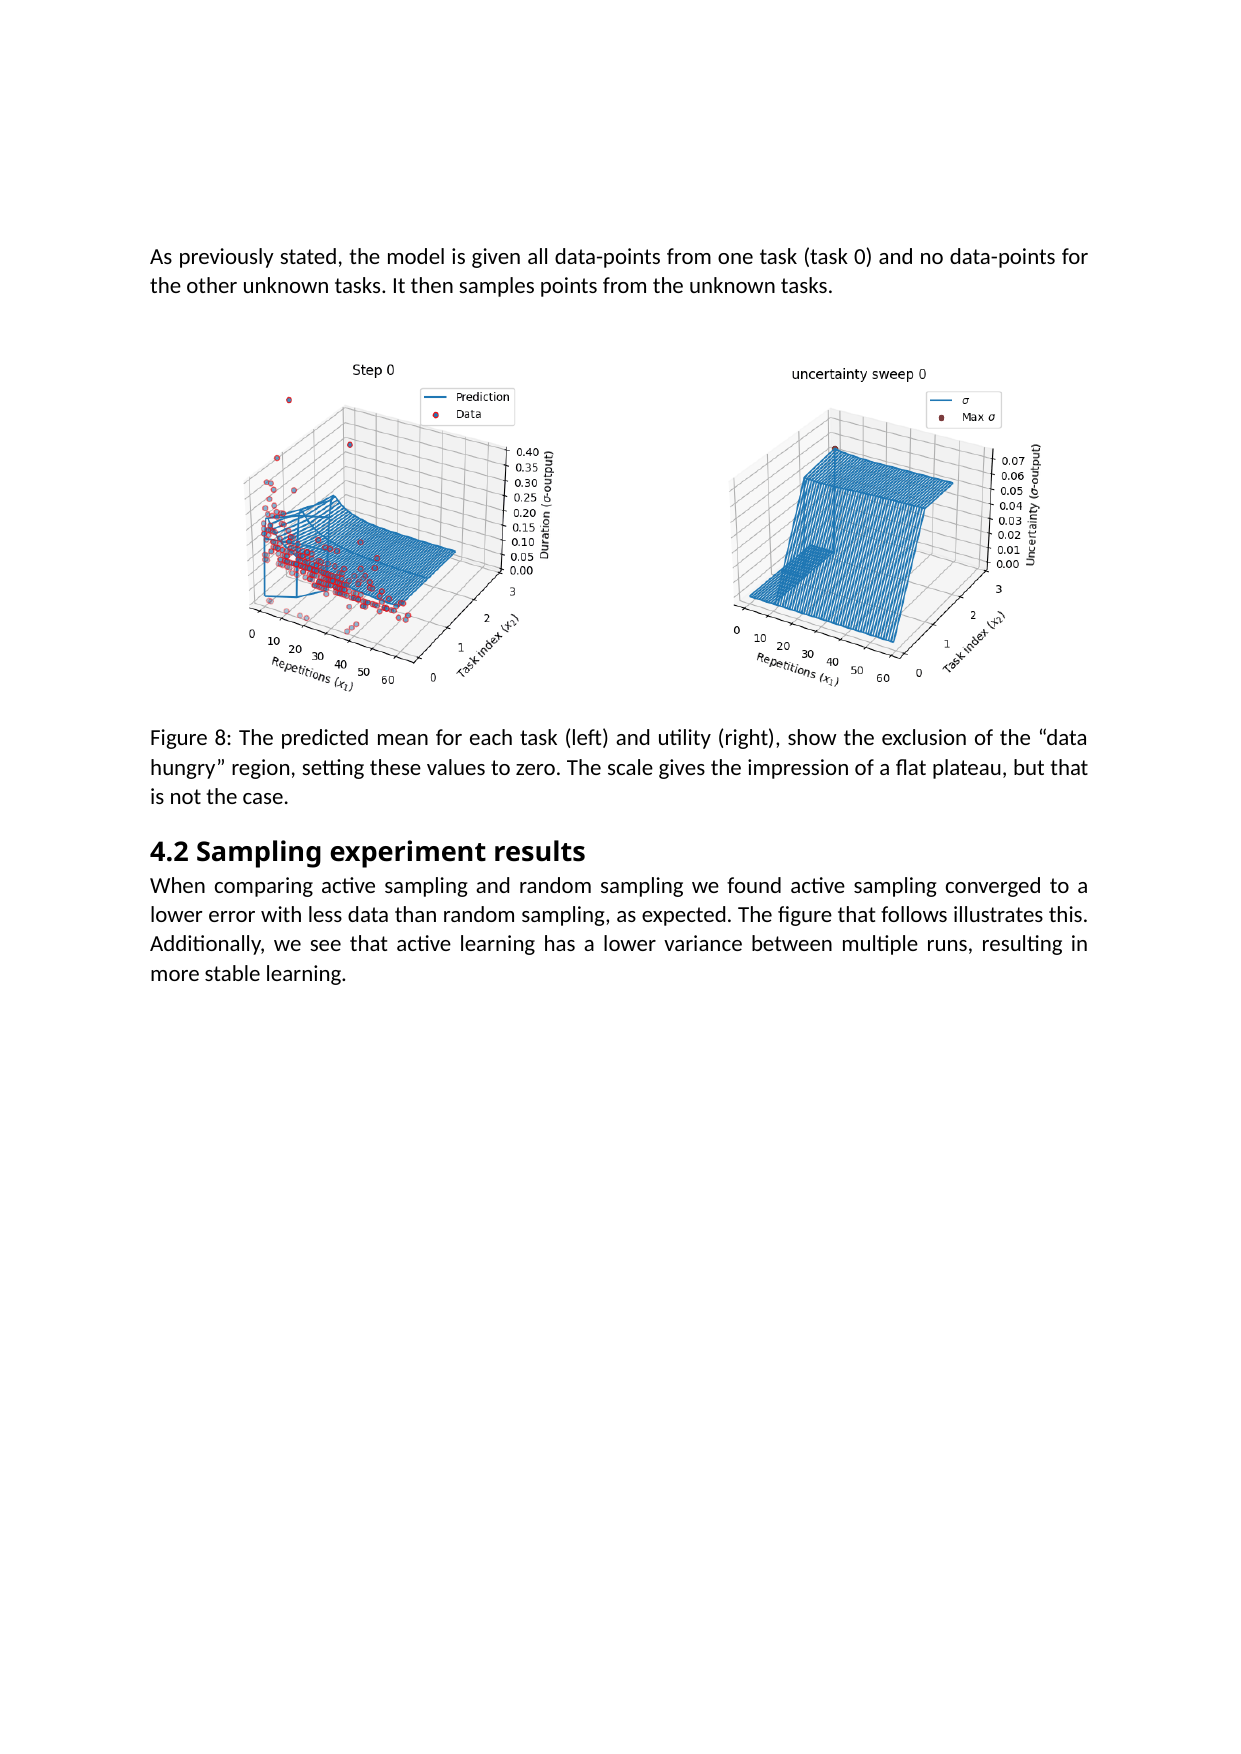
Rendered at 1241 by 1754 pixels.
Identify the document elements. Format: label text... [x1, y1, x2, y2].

text Figure 8: The predicted mean for each task (left) and utility (right), show the exclusion of the “data hungry” region, setting these values to zero. The scale gives the impression of a flat plateau, but that is not the case. [150, 718, 1090, 810]
subtitle Sampling experiment results [150, 832, 1090, 869]
text As previously stated, the model is given all data-points from one task (task 0) and no data-points for the other unknown tasks. It then samples points from the unknown tasks. [150, 242, 1090, 299]
text [150, 317, 1090, 340]
text When comparing active sampling and random sampling we found active sampling converged to a lower error with less data than random sampling, as expected. The figure that follows illustrates this. Additionally, we see that active learning has a lower variance between multiple runs, resulting in more stable learning. [150, 871, 1090, 987]
picture [114, 335, 1107, 724]
